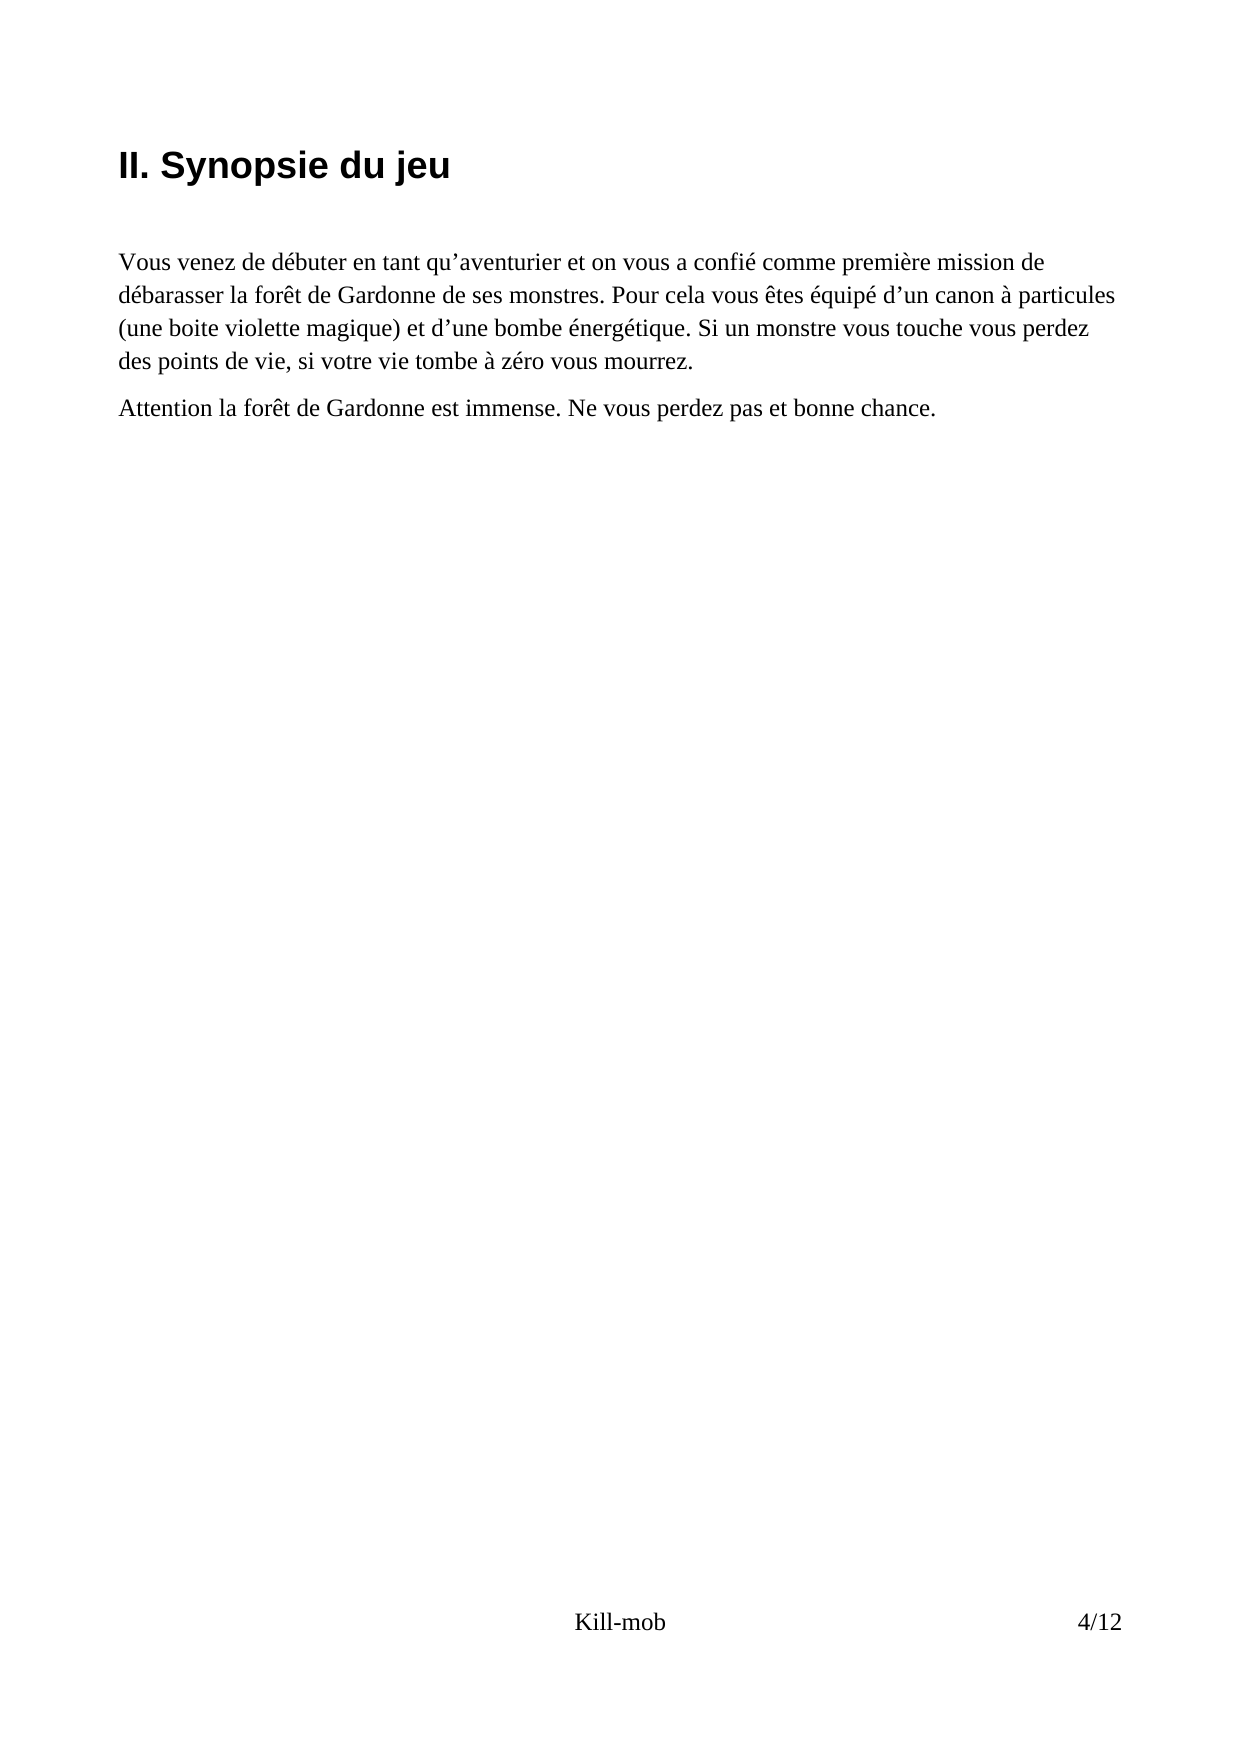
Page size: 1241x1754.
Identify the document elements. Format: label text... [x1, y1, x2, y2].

text Attention la forêt de Gardonne est immense. Ne vous perdez pas et bonne chance. [118, 393, 1122, 422]
subtitle II. Synopsie du jeu [118, 143, 1122, 187]
text Vous venez de débuter en tant qu’aventurier et on vous a confié comme première mission de débarasser la forêt de Gardonne de ses monstres. Pour cela vous êtes équipé d’un canon à particules (une boite violette magique) et d’une bombe énergétique. Si un monstre vous touche vous perdez des points de vie, si votre vie tombe à zéro vous mourrez. [118, 247, 1122, 375]
